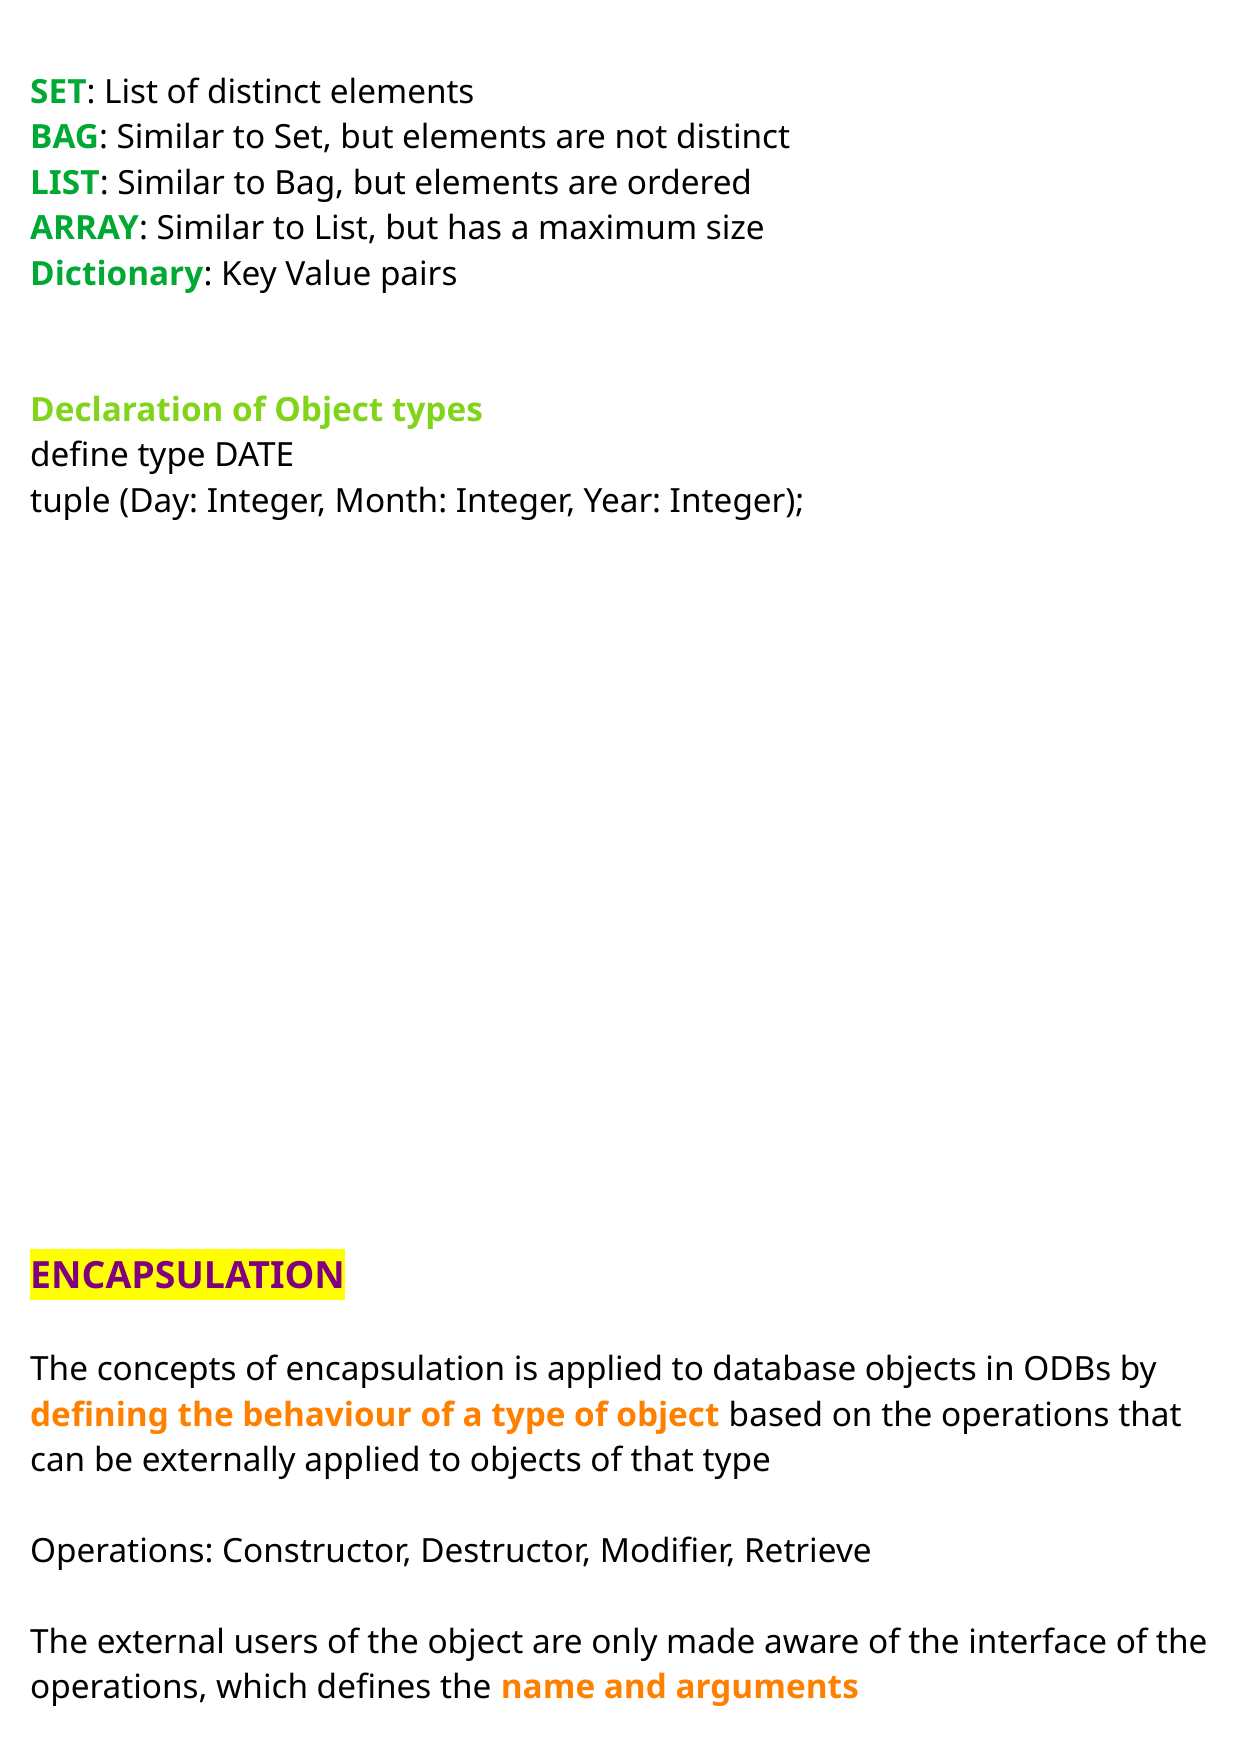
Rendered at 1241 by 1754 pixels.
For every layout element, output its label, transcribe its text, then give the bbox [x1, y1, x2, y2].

subtitle ENCAPSULATION [30, 1249, 1211, 1300]
subtitle Operations: Constructor, Destructor, Modifier, Retrieve [30, 1527, 1211, 1572]
subtitle SET: List of distinct elements [30, 68, 1211, 113]
subtitle define type DATE [30, 431, 1211, 477]
subtitle tuple (Day: Integer, Month: Integer, Year: Integer); [30, 477, 1211, 522]
subtitle Declaration of Object types [30, 386, 1211, 431]
subtitle ARRAY: Similar to List, but has a maximum size [30, 204, 1211, 249]
subtitle BAG: Similar to Set, but elements are not distinct [30, 113, 1211, 159]
subtitle The concepts of encapsulation is applied to database objects in ODBs by defining the behaviour of a type of object based on the operations that can be externally applied to objects of that type [30, 1345, 1211, 1481]
subtitle The external users of the object are only made aware of the interface of the operations, which defines the name and arguments [30, 1618, 1211, 1708]
subtitle Dictionary: Key Value pairs [30, 249, 1211, 295]
subtitle LIST: Similar to Bag, but elements are ordered [30, 159, 1211, 204]
